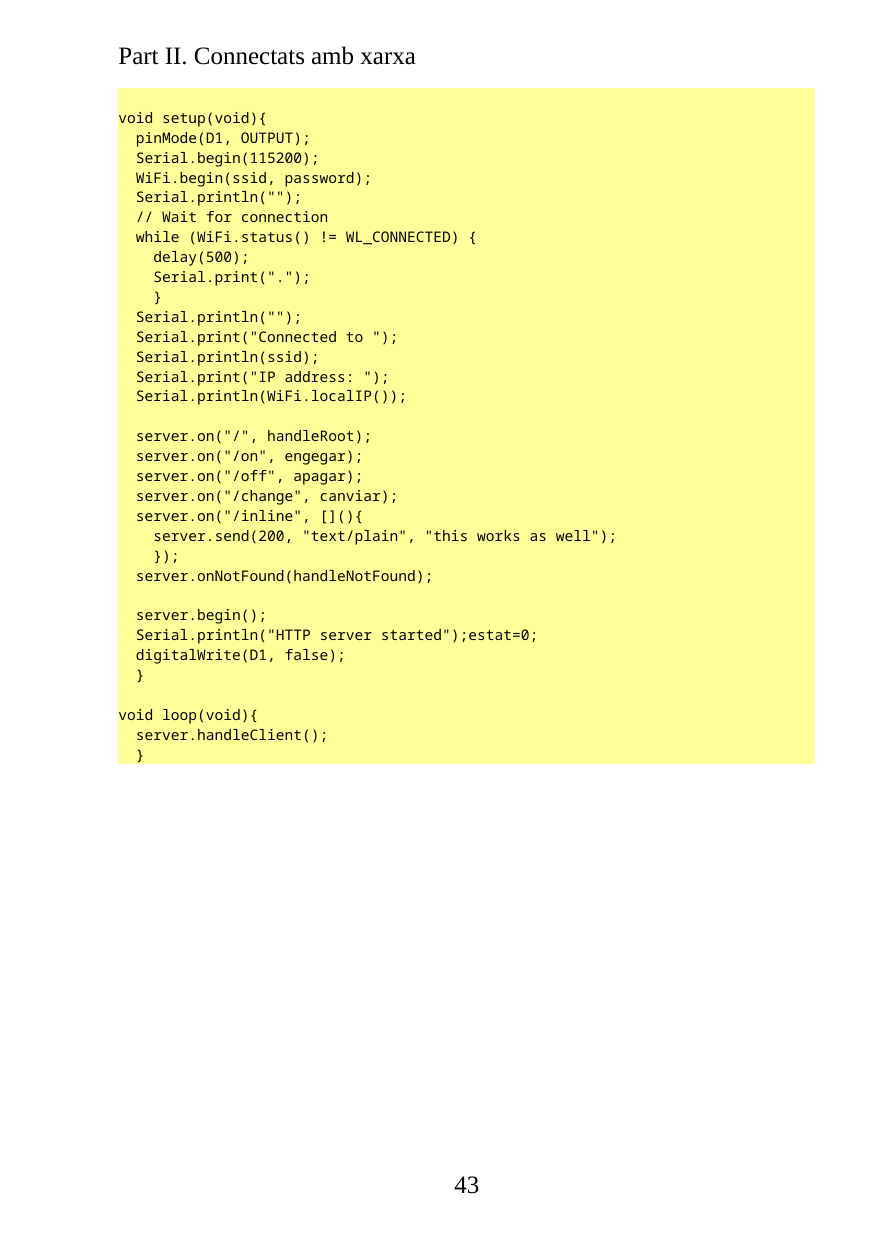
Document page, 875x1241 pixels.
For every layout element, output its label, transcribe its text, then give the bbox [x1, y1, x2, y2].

text server.on("/off", apagar); [118, 466, 815, 486]
text Serial.println("HTTP server started");estat=0; [118, 625, 815, 645]
text // Wait for connection [118, 207, 815, 227]
text server.handleClient(); [118, 724, 815, 744]
text }); [118, 545, 815, 565]
text } [118, 744, 815, 764]
text server.on("/on", engegar); [118, 446, 815, 466]
text Serial.println(""); [118, 307, 815, 327]
text Serial.print("IP address: "); [118, 366, 815, 386]
text Serial.begin(115200); [118, 147, 815, 167]
text void setup(void){ [118, 108, 815, 128]
text } [118, 665, 815, 685]
text Serial.println(""); [118, 187, 815, 207]
text server.on("/inline", [](){ [118, 506, 815, 526]
text digitalWrite(D1, false); [118, 645, 815, 665]
text while (WiFi.status() != WL_CONNECTED) { [118, 227, 815, 247]
text server.on("/", handleRoot); [118, 426, 815, 446]
text server.onNotFound(handleNotFound); [118, 565, 815, 585]
text Serial.println(WiFi.localIP()); [118, 386, 815, 406]
text Serial.print("."); [118, 267, 815, 287]
text void loop(void){ [118, 704, 815, 724]
text delay(500); [118, 247, 815, 267]
text Serial.print("Connected to "); [118, 327, 815, 346]
text server.begin(); [118, 605, 815, 625]
text server.send(200, "text/plain", "this works as well"); [118, 526, 815, 545]
text Serial.println(ssid); [118, 346, 815, 366]
text server.on("/change", canviar); [118, 486, 815, 506]
text pinMode(D1, OUTPUT); [118, 128, 815, 147]
text WiFi.begin(ssid, password); [118, 167, 815, 187]
text } [118, 287, 815, 307]
